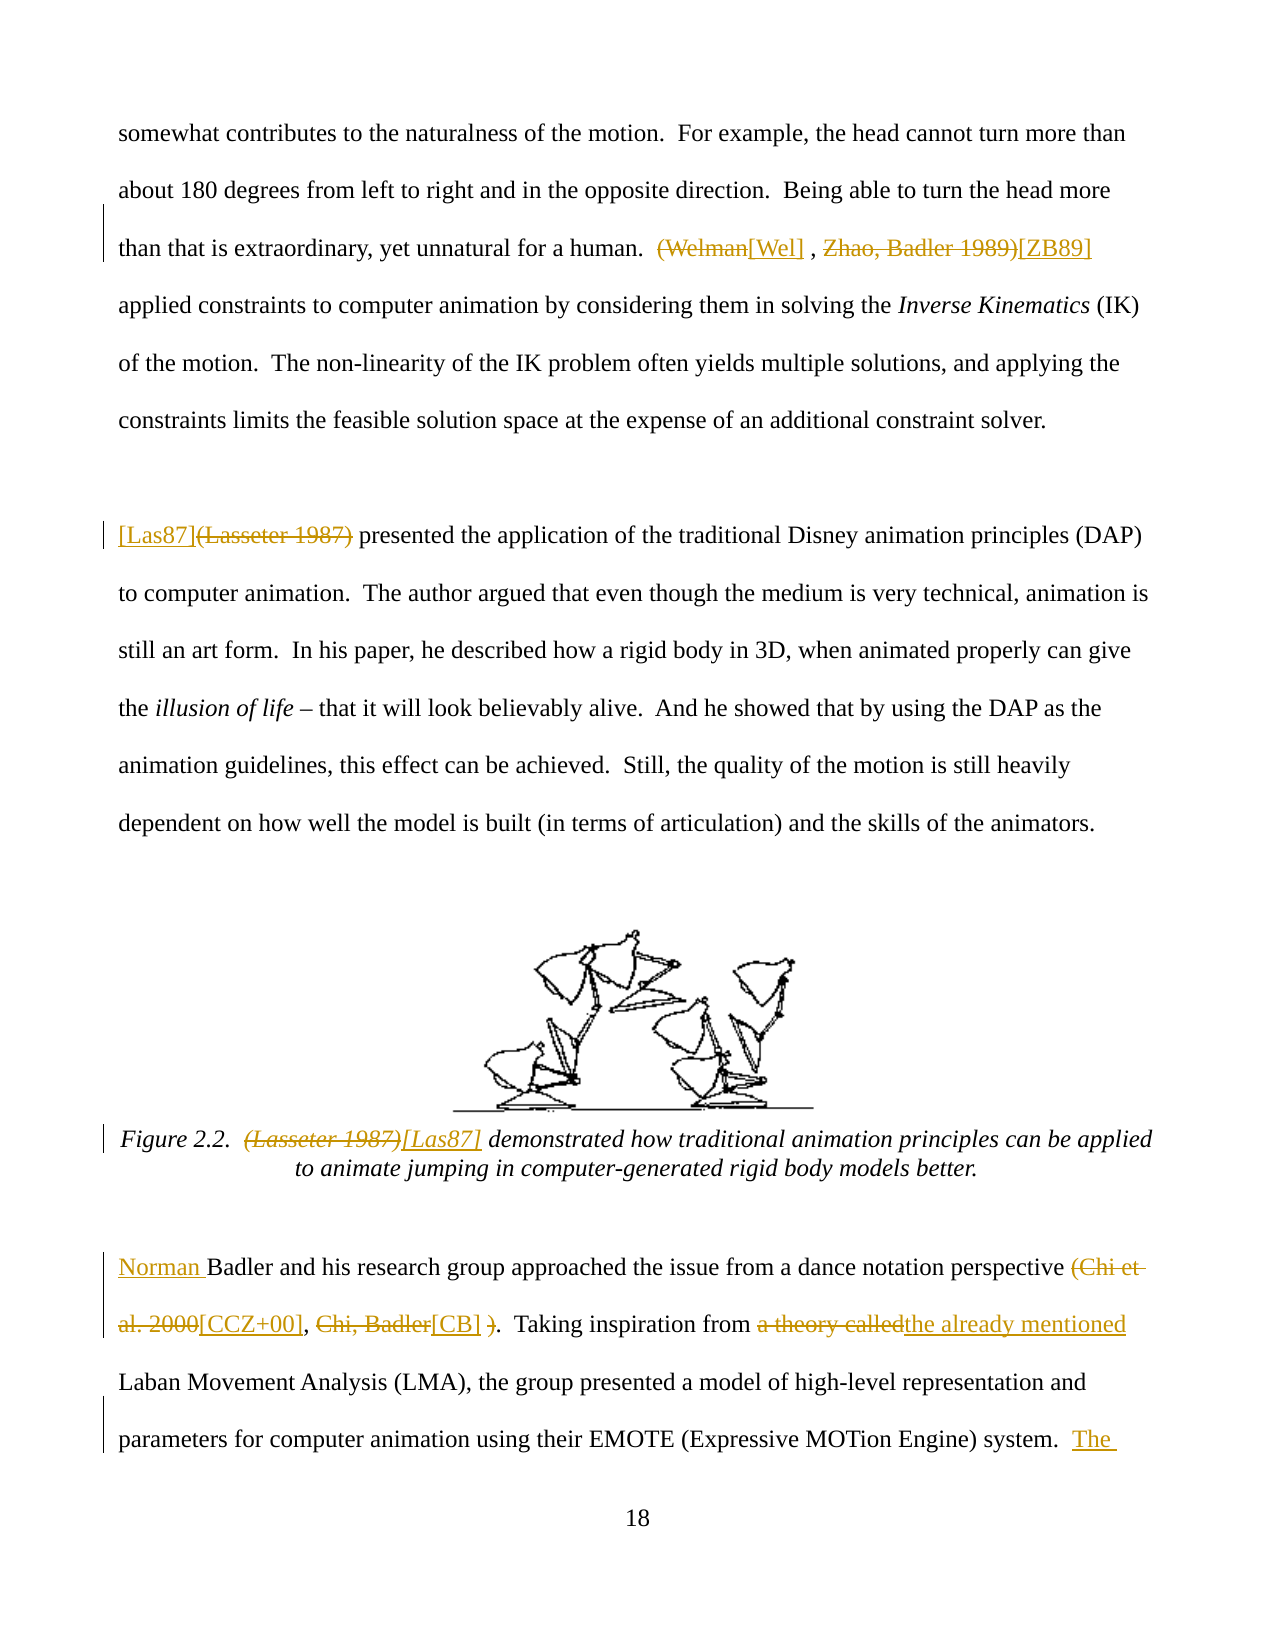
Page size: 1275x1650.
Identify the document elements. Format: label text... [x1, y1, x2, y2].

picture [444, 924, 831, 1123]
text Norman Badler and his research group approached the issue from a dance notation perspective [CCZ+00], [CB] . Taking inspiration from the already mentioned Laban Movement Analysis (LMA), the group presented a model of high-level representation and parameters for computer animation using their EMOTE (Expressive MOTion Engine) system. The LMA theory was originally developed for dance choreography, and provided some explanation of the relationship between the quality of movement and the mental drive behind that quality (Bishko). The EMOTE system models that relationship, so that by specifying the quantities of the LMA parameters at certain keyframes, animators can quickly modify a ready-made animation to get the corresponding motion qualities. Most of the model was derived empirically with the help of a certified LMA practitioner. [118, 1252, 1157, 1453]
text Because the joints on the human body have limits for their range of motion, defining constraints somewhat contributes to the naturalness of the motion. For example, the head cannot turn more than about 180 degrees from left to right and in the opposite direction. Being able to turn the head more than that is extraordinary, yet unnatural for a human. [Wel] , [ZB89] applied constraints to computer animation by considering them in solving the Inverse Kinematics (IK) of the motion. The non-linearity of the IK problem often yields multiple solutions, and applying the constraints limits the feasible solution space at the expense of an additional constraint solver. [118, 118, 1157, 434]
text Figure 2.2. [Las87] demonstrated how traditional animation principles can be applied to animate jumping in computer-generated rigid body models better. [118, 936, 1157, 1182]
text [Las87] presented the application of the traditional Disney animation principles (DAP) to computer animation. The author argued that even though the medium is very technical, animation is still an art form. In his paper, he described how a rigid body in 3D, when animated properly can give the illusion of life – that it will look believably alive. And he showed that by using the DAP as the animation guidelines, this effect can be achieved. Still, the quality of the motion is still heavily dependent on how well the model is built (in terms of articulation) and the skills of the animators. [118, 521, 1157, 837]
